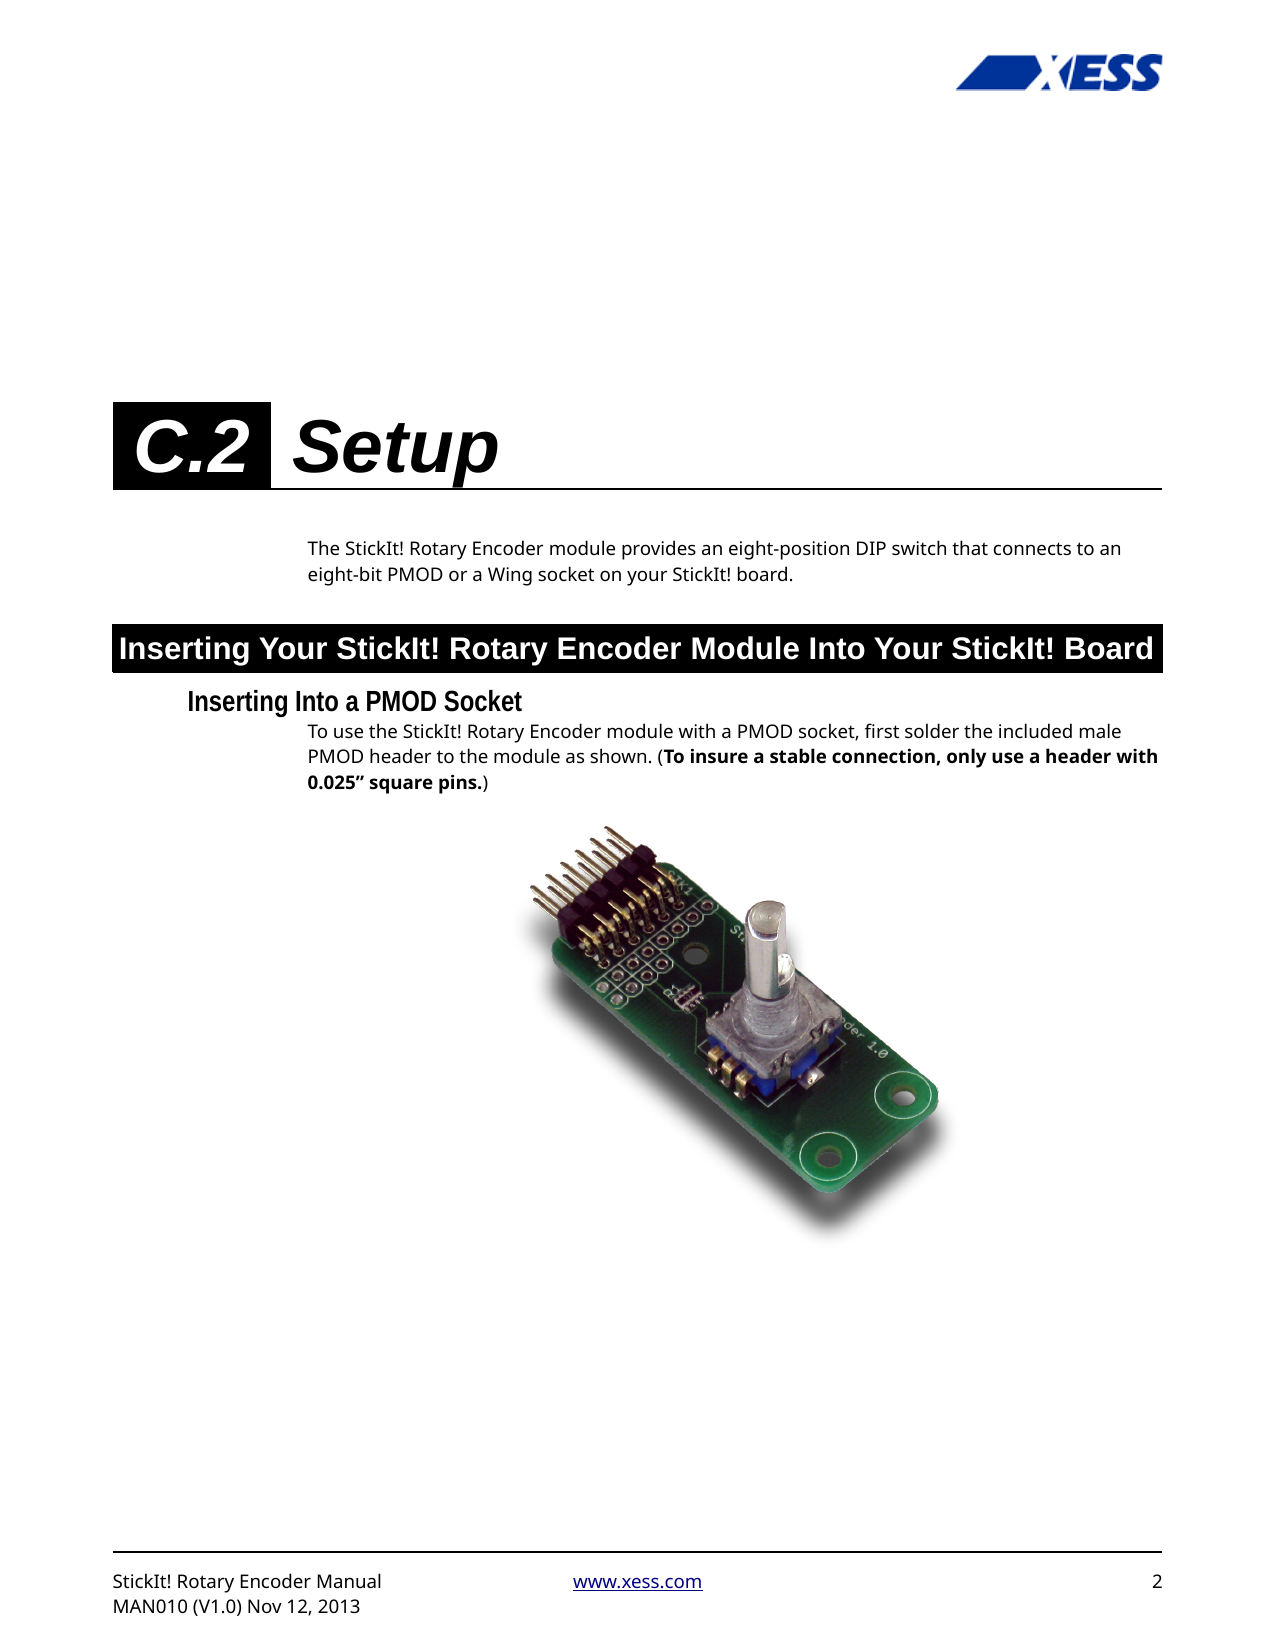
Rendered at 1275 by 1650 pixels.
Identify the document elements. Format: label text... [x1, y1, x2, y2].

subtitle Inserting Into a PMOD Socket [187, 684, 1162, 718]
text To use the StickIt! Rotary Encoder module with a PMOD socket, first solder the included male PMOD header to the module as shown. (To insure a stable connection, only use a header with 0.025” square pins.) [307, 718, 1162, 794]
text The StickIt! Rotary Encoder module provides an eight-position DIP switch that connects to an eight-bit PMOD or a Wing socket on your StickIt! board. [307, 535, 1162, 586]
picture [507, 807, 963, 1251]
subtitle Inserting Your StickIt! Rotary Encoder Module Into Your StickIt! Board [114, 625, 1162, 672]
picture [955, 54, 1163, 91]
subtitle Setup [271, 402, 1162, 488]
